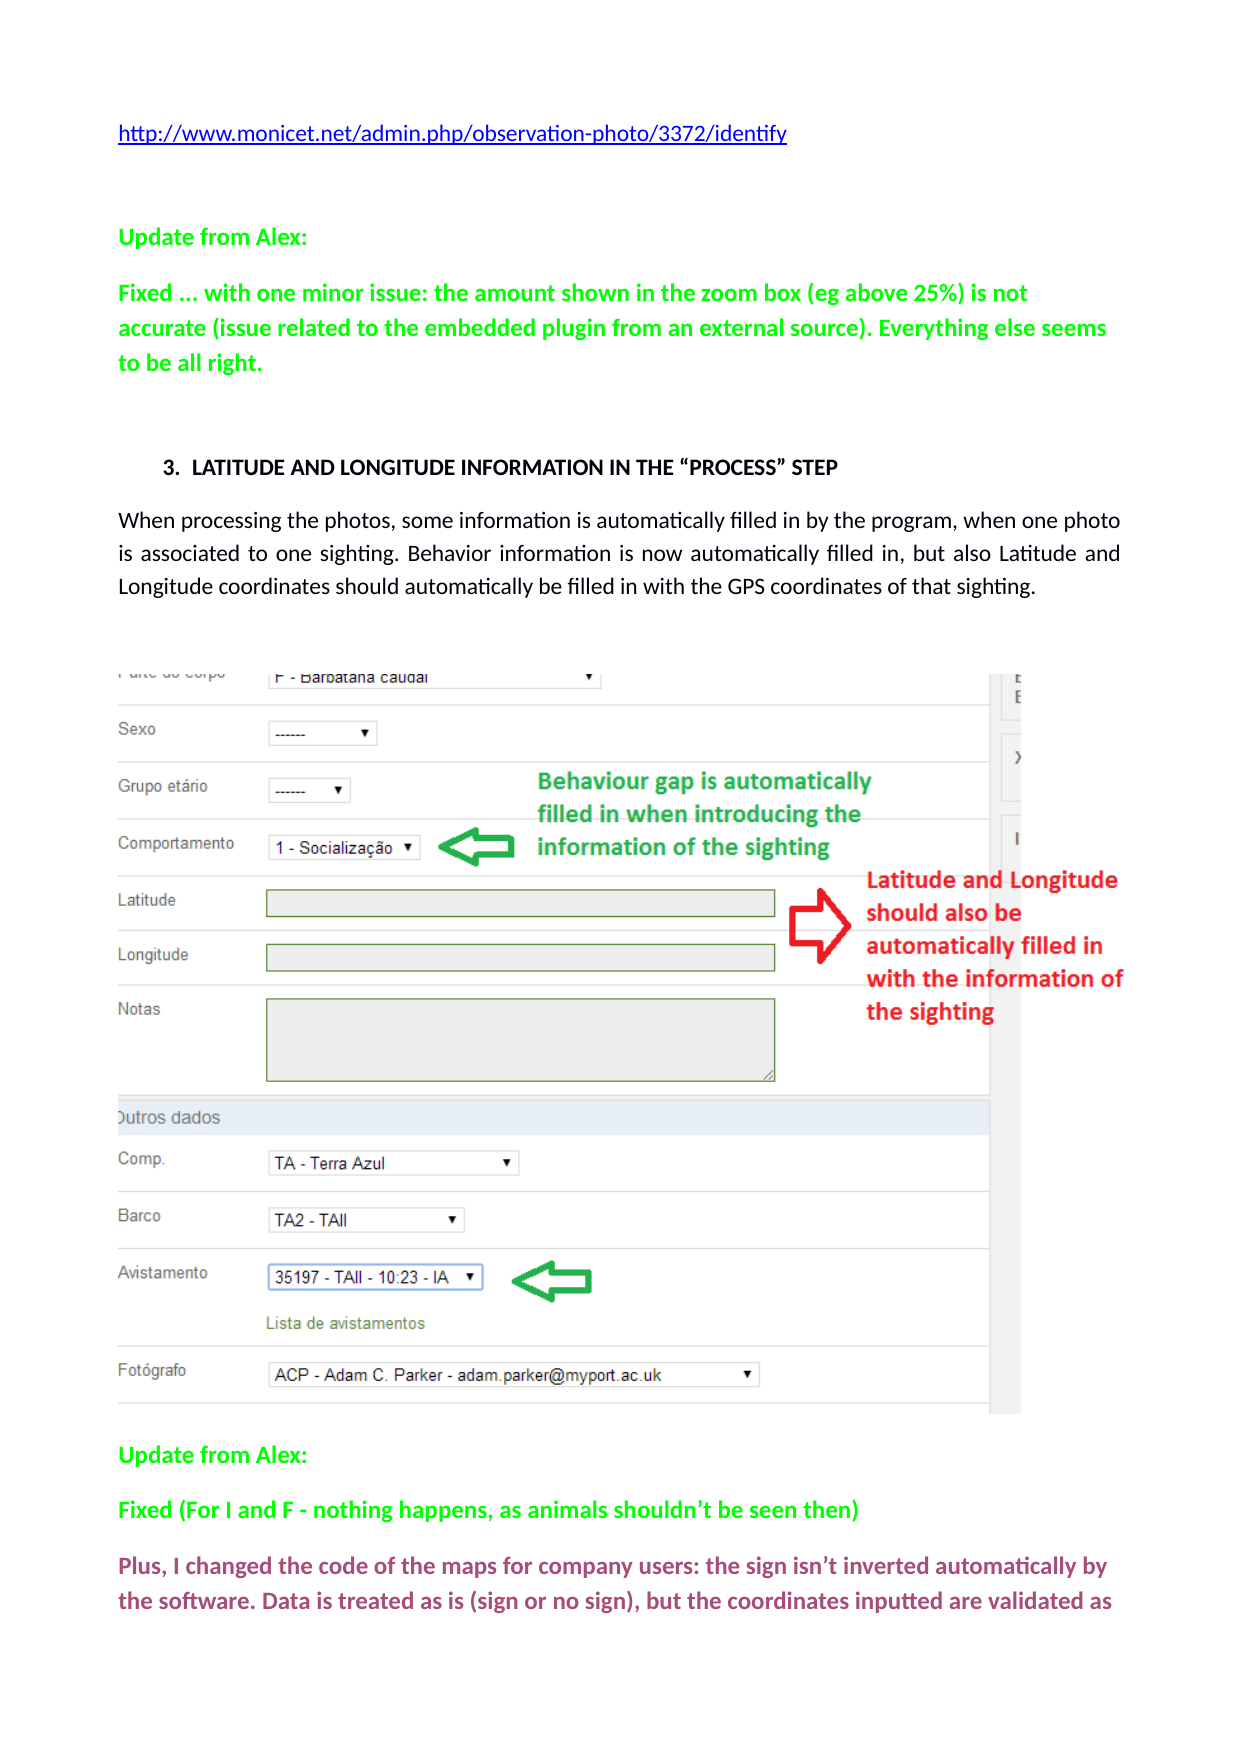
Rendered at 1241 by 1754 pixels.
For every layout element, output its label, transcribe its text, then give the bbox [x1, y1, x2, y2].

text When processing the photos, some information is automatically filled in by the program, when one photo is associated to one sighting. Behavior information is now automatically filled in, but also Latitude and Longitude coordinates should automatically be filled in with the GPS coordinates of that sighting. [118, 506, 1122, 601]
text Update from Alex: [118, 222, 1122, 252]
text Fixed (For I and F - nothing happens, as animals shouldn’t be seen then) [118, 1495, 1122, 1525]
text Update from Alex: [118, 1439, 1122, 1469]
text http://www.monicet.net/admin.php/observation-photo/3372/identify [118, 118, 1122, 147]
text Fixed ... with one minor issue: the amount shown in the zoom box (eg above 25%) is not accurate (issue related to the embedded plugin from an external source). Everything else seems to be all right. [118, 277, 1122, 378]
picture [118, 674, 1144, 1414]
list LATITUDE AND LONGITUDE INFORMATION IN THE “PROCESS” STEP [162, 452, 1122, 481]
text Plus, I changed the code of the maps for company users: the sign isn’t inverted automatically by the software. Data is treated as is (sign or no sign), but the coordinates inputted are validated as [118, 1551, 1122, 1616]
